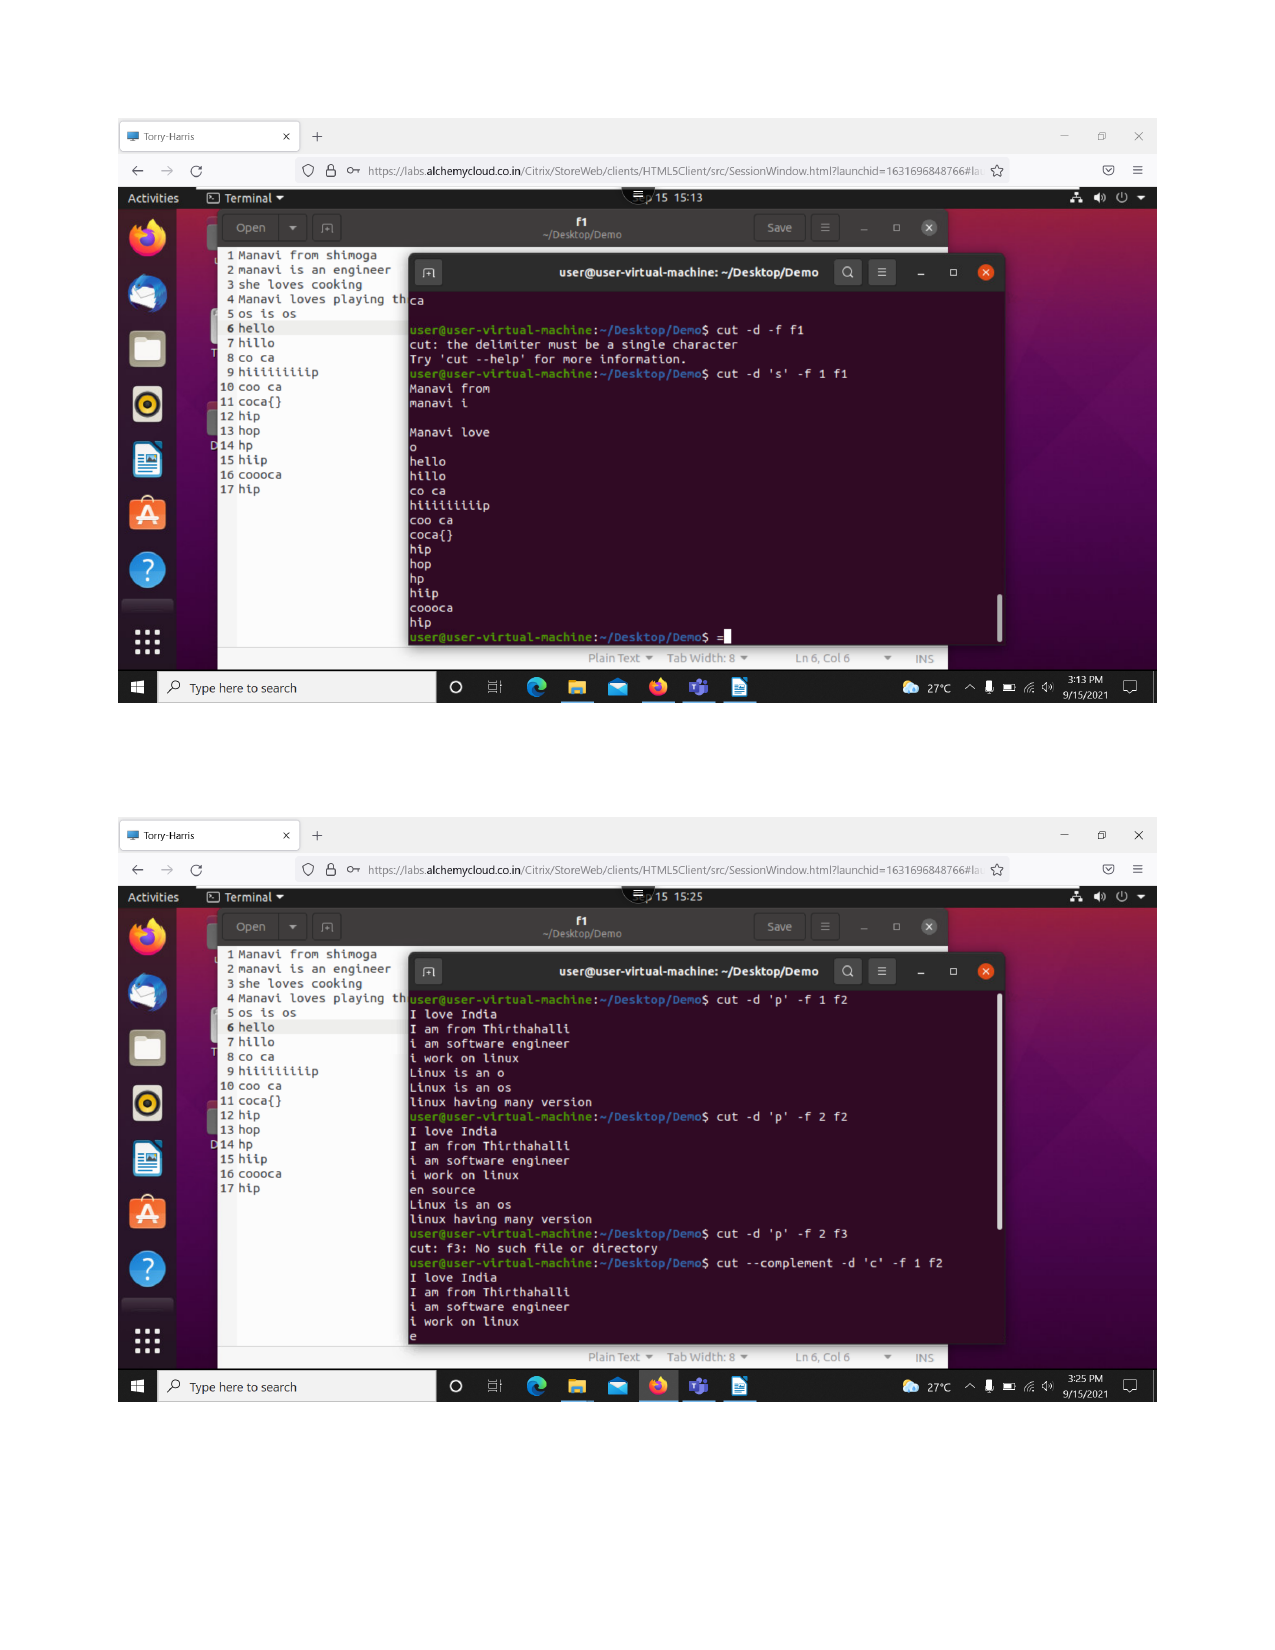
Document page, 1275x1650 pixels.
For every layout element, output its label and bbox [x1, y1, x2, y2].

picture [118, 118, 1157, 703]
picture [118, 817, 1157, 1402]
